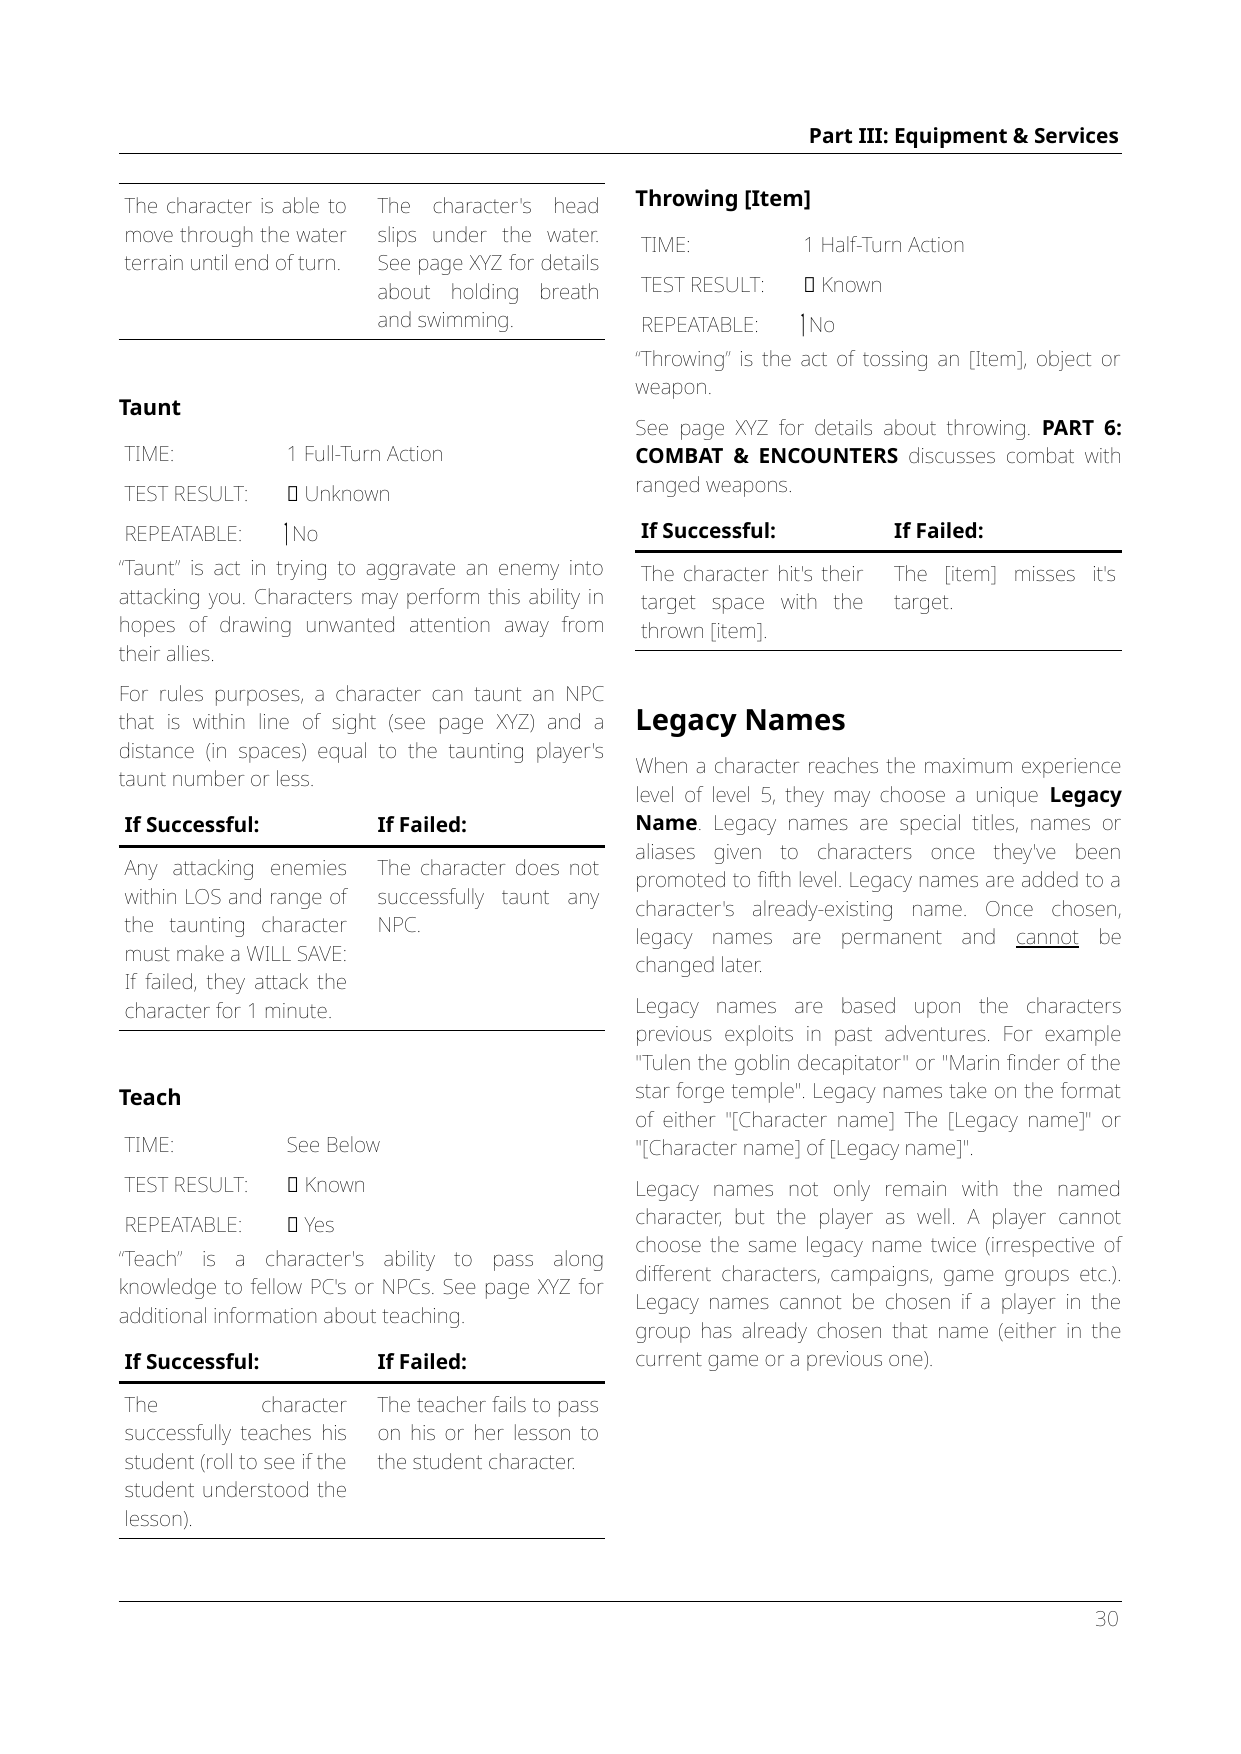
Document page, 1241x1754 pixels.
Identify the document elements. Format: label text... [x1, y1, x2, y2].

table_cell TEST RESULT: [119, 474, 281, 513]
text “Throwing” is the act of tossing an [Item], object or weapon. [635, 344, 1122, 401]
table_header TIME: [119, 434, 281, 473]
table_cell [353, 848, 372, 1030]
table_cell REPEATABLE: [119, 1204, 281, 1244]
table_cell REPEATABLE: [119, 514, 281, 553]
text See page XYZ for details about throwing. PART 6: COMBAT & ENCOUNTERS discusses combat with ranged weapons. [635, 413, 1122, 498]
table_cell  Yes [281, 1204, 605, 1244]
table_header [353, 1341, 372, 1381]
table_header If Successful: [119, 1341, 353, 1381]
table_cell The character successfully teaches his student (roll to see if the student understood the lesson). [119, 1384, 353, 1538]
table_cell The character is able to move through the water terrain until end of turn. [119, 184, 353, 339]
text Throwing [Item] [635, 183, 1122, 212]
table_header See Below [281, 1124, 605, 1164]
table_header TIME: [635, 224, 797, 264]
table_cell REPEATABLE: [635, 304, 797, 344]
text Legacy names are based upon the characters previous exploits in past adventures. For example "Tulen the goblin decapitator" or "Marin finder of the star forge temple". Legacy names take on the format of either "[Character name] The [Legacy name]" or "[Character name] of [Legacy name]". [635, 991, 1122, 1162]
table_cell The character's head slips under the water. See page XYZ for details about holding breath and swimming. [372, 184, 605, 339]
table_cell TEST RESULT: [635, 264, 797, 304]
table_cell [353, 1384, 372, 1538]
table_cell The [item] misses it's target. [888, 553, 1122, 650]
text For rules purposes, a character can taunt an NPC that is within line of sight (see page XYZ) and a distance (in spaces) equal to the taunting player's taunt number or less. [118, 679, 605, 793]
subtitle Legacy Names [635, 699, 1122, 739]
table_cell The teacher fails to pass on his or her lesson to the student character. [372, 1384, 605, 1538]
text When a character reaches the maximum experience level of level 5, they may choose a unique Legacy Name. Legacy names are special titles, names or aliases given to characters once they've been promoted to fifth level. Legacy names are added to a character's already-existing name. Once chosen, legacy names are permanent and cannot be changed later. [635, 752, 1122, 979]
text “Taunt” is act in trying to aggravate an enemy into attacking you. Characters may perform this ability in hopes of drawing unwanted attention away from their allies. [118, 553, 605, 667]
table_cell TEST RESULT: [119, 1164, 281, 1204]
table_header 1 Full-Turn Action [281, 434, 605, 473]
table_cell [353, 184, 372, 339]
table_header If Failed: [372, 1341, 605, 1381]
table_header TIME: [119, 1124, 281, 1164]
table_header [353, 805, 372, 845]
table_cell The character hit's their target space with the thrown [item]. [635, 553, 869, 650]
table_cell  No [281, 514, 605, 553]
text “Teach” is a character's ability to pass along knowledge to fellow PC's or NPCs. See page XYZ for additional information about teaching. [118, 1244, 605, 1329]
table_header If Successful: [119, 805, 353, 845]
table_cell Any attacking enemies within LOS and range of the taunting character must make a WILL SAVE: If failed, they attack the character for 1 minute. [119, 848, 353, 1030]
table_cell  Known [797, 264, 1122, 304]
table_cell [869, 553, 888, 650]
table_cell  Known [281, 1164, 605, 1204]
text Legacy names not only remain with the named character, but the player as well. A player cannot choose the same legacy name twice (irrespective of different characters, campaigns, game groups etc.). Legacy names cannot be chosen if a player in the group has already chosen that name (either in the current game or a previous one). [635, 1174, 1122, 1373]
table_cell  Unknown [281, 474, 605, 513]
table_cell  No [797, 304, 1122, 344]
table_header If Failed: [372, 805, 605, 845]
table_header 1 Half-Turn Action [797, 224, 1122, 264]
table_header If Failed: [888, 510, 1122, 550]
table_cell The character does not successfully taunt any NPC. [372, 848, 605, 1030]
text Teach [118, 1082, 605, 1112]
table_header If Successful: [635, 510, 869, 550]
table_header [869, 510, 888, 550]
text Taunt [118, 392, 605, 422]
